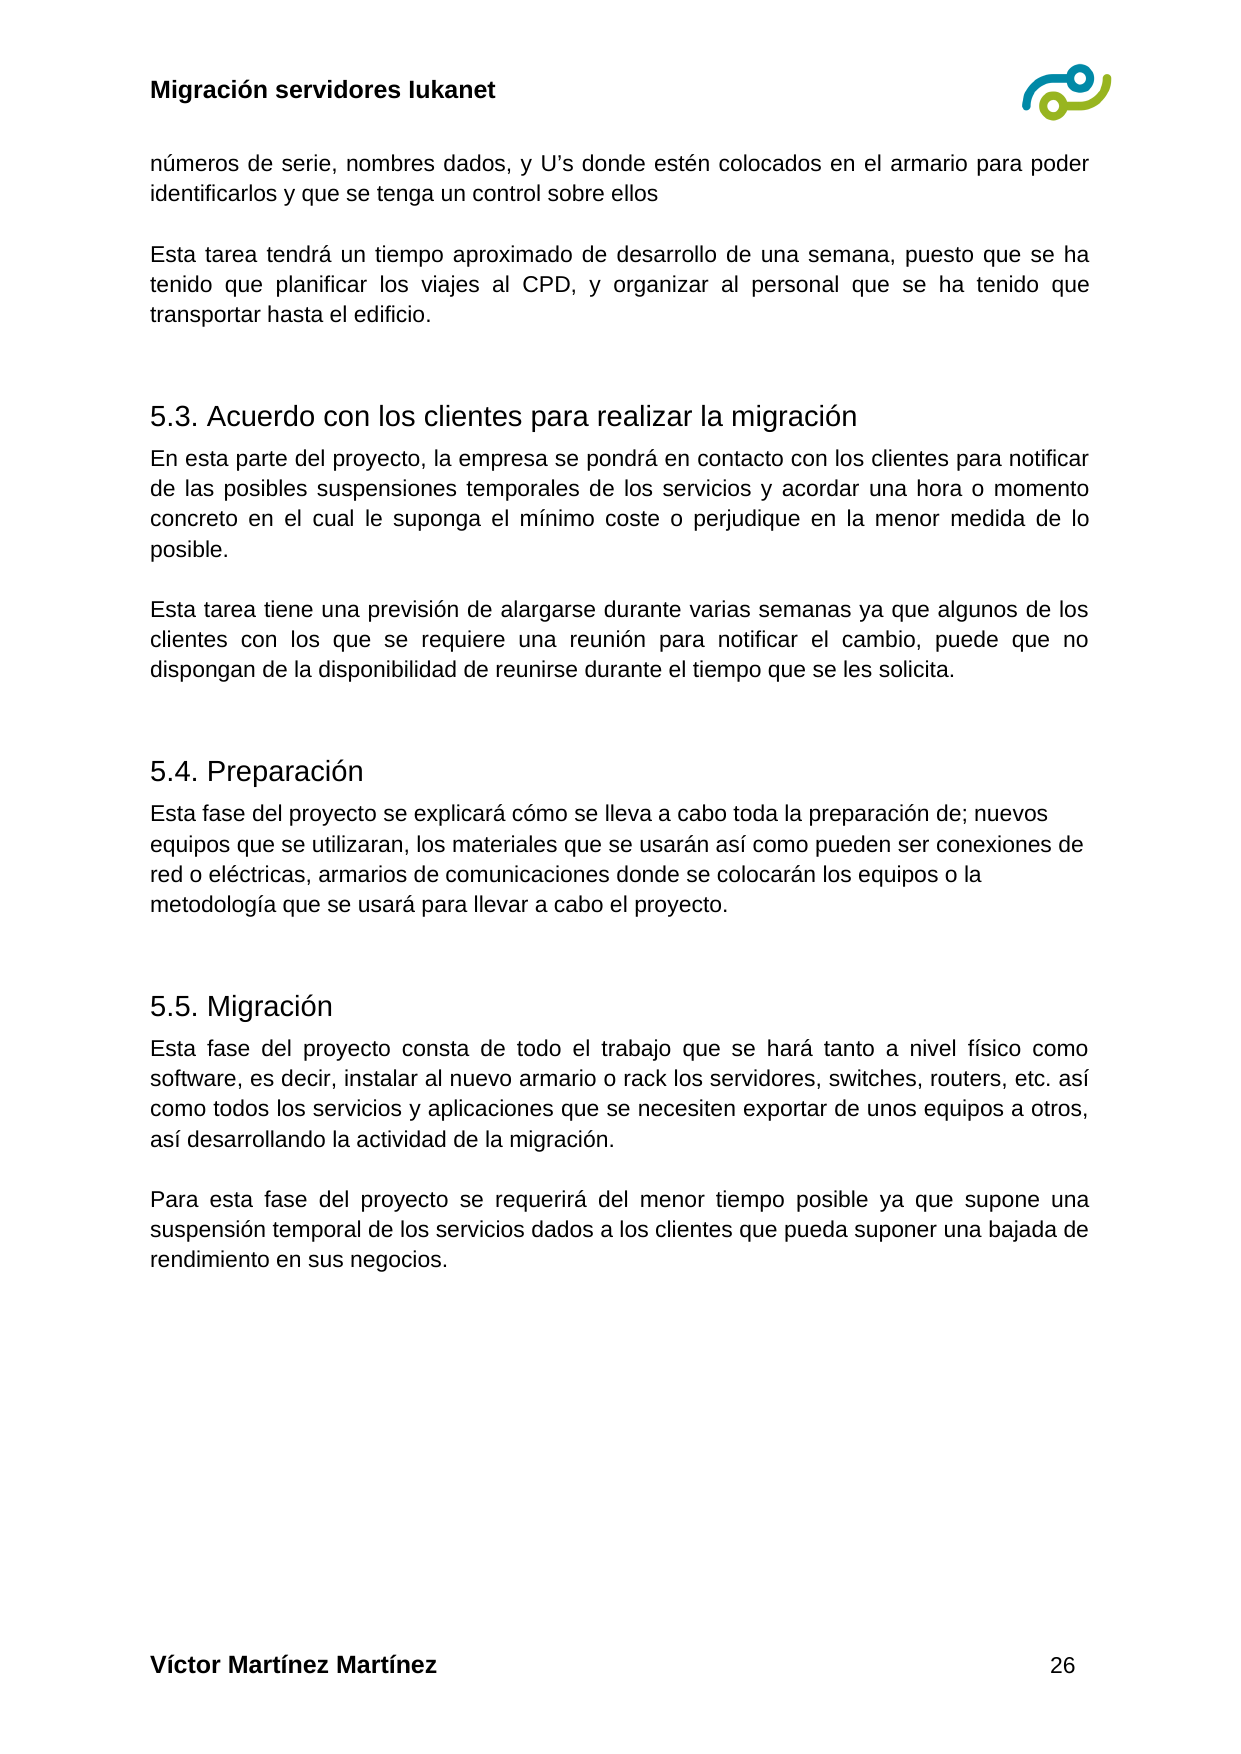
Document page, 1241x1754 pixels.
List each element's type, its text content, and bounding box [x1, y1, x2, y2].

text Esta fase del proyecto consta de todo el trabajo que se hará tanto a nivel físico como software, es decir, instalar al nuevo armario o rack los servidores, switches, routers, etc. así como todos los servicios y aplicaciones que se necesiten exportar de unos equipos a otros, así desarrollando la actividad de la migración. [150, 1035, 1090, 1152]
text números de serie, nombres dados, y U’s donde estén colocados en el armario para poder identificarlos y que se tenga un control sobre ellos [150, 150, 1090, 207]
subtitle 5.4. Preparación [150, 754, 1090, 788]
text En esta parte del proyecto, la empresa se pondrá en contacto con los clientes para notificar de las posibles suspensiones temporales de los servicios y acordar una hora o momento concreto en el cual le suponga el mínimo coste o perjudique en la menor medida de lo posible. [150, 445, 1090, 562]
subtitle 5.5. Migración [150, 989, 1090, 1022]
picture [1018, 59, 1034, 122]
text Esta tarea tendrá un tiempo aproximado de desarrollo de una semana, puesto que se ha tenido que planificar los viajes al CPD, y organizar al personal que se ha tenido que transportar hasta el edificio. [150, 241, 1090, 327]
text Para esta fase del proyecto se requerirá del menor tiempo posible ya que supone una suspensión temporal de los servicios dados a los clientes que pueda suponer una bajada de rendimiento en sus negocios. [150, 1186, 1090, 1273]
text Esta fase del proyecto se explicará cómo se lleva a cabo toda la preparación de; nuevos equipos que se utilizaran, los materiales que se usarán así como pueden ser conexiones de red o eléctricas, armarios de comunicaciones donde se colocarán los equipos o la metodología que se usará para llevar a cabo el proyecto. [150, 800, 1090, 917]
text Esta tarea tiene una previsión de alargarse durante varias semanas ya que algunos de los clientes con los que se requiere una reunión para notificar el cambio, puede que no dispongan de la disponibilidad de reunirse durante el tiempo que se les solicita. [150, 596, 1090, 683]
subtitle 5.3. Acuerdo con los clientes para realizar la migración [150, 399, 1090, 432]
